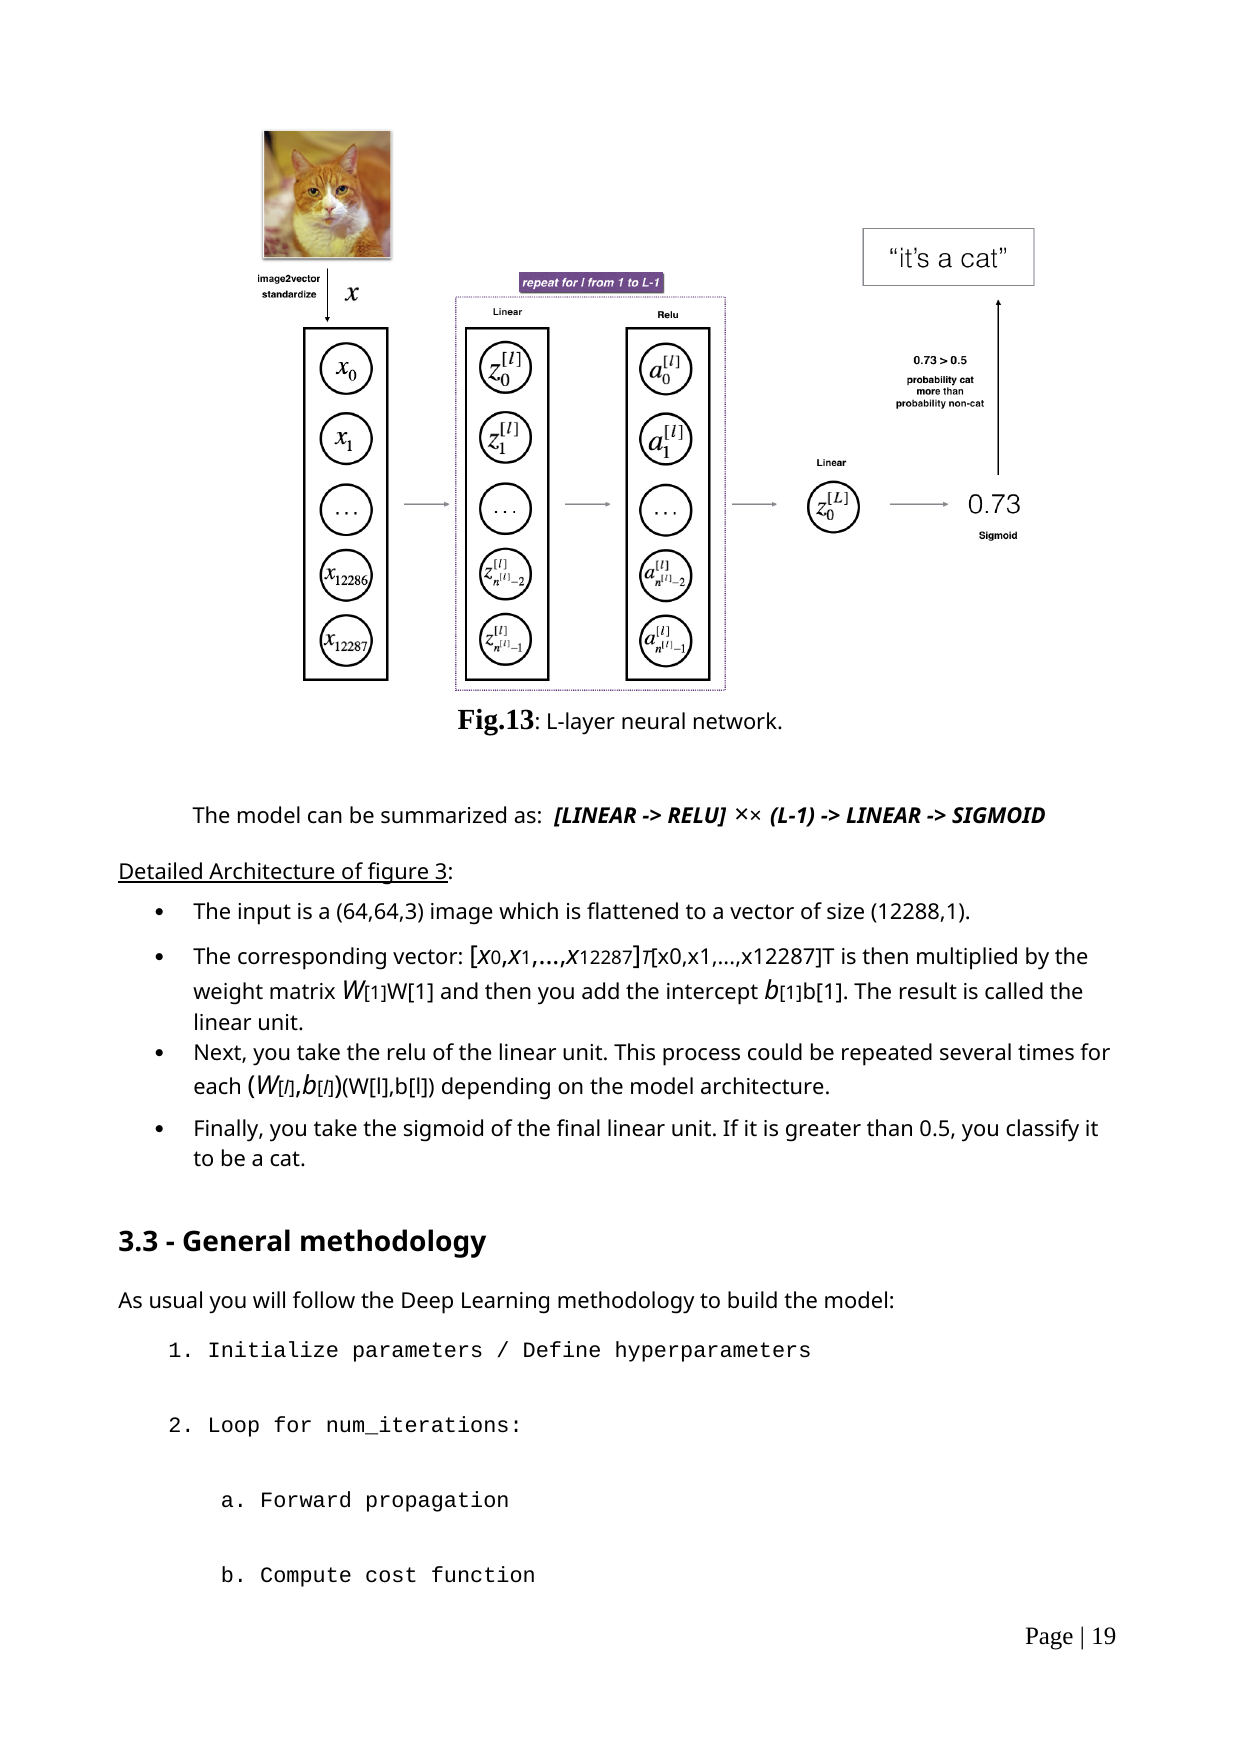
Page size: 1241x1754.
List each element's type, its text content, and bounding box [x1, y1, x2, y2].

text b. Compute cost function [168, 1564, 1072, 1589]
list The input is a (64,64,3) image which is flattened to a vector of size (12288,1). [156, 896, 1122, 926]
text Detailed Architecture of figure 3: [118, 856, 1122, 886]
text The model can be summarized as: [LINEAR -> RELU] ×× (L-1) -> LINEAR -> SIGMOID [118, 766, 1122, 831]
text Fig.13: L-layer neural network. [118, 702, 1122, 736]
text 1. Initialize parameters / Define hyperparameters [168, 1340, 1072, 1364]
subtitle 3.3 - General methodology [118, 1222, 1122, 1260]
text a. Forward propagation [168, 1489, 1072, 1514]
list Next, you take the relu of the linear unit. This process could be repeated several times for each (W[l],b[l])(W[l],b[l]) depending on the model architecture. [156, 1037, 1122, 1102]
text 2. Loop for num_iterations: [168, 1414, 1072, 1439]
text As usual you will follow the Deep Learning methodology to build the model: [118, 1285, 1122, 1315]
list The corresponding vector: [x0,x1,...,x12287]T[x0,x1,...,x12287]T is then multiplied by the weight matrix W[1]W[1] and then you add the intercept b[1]b[1]. The result is called the linear unit. [156, 936, 1122, 1037]
list Finally, you take the sigmoid of the final linear unit. If it is greater than 0.5, you classify it to be a cat. [156, 1113, 1122, 1172]
